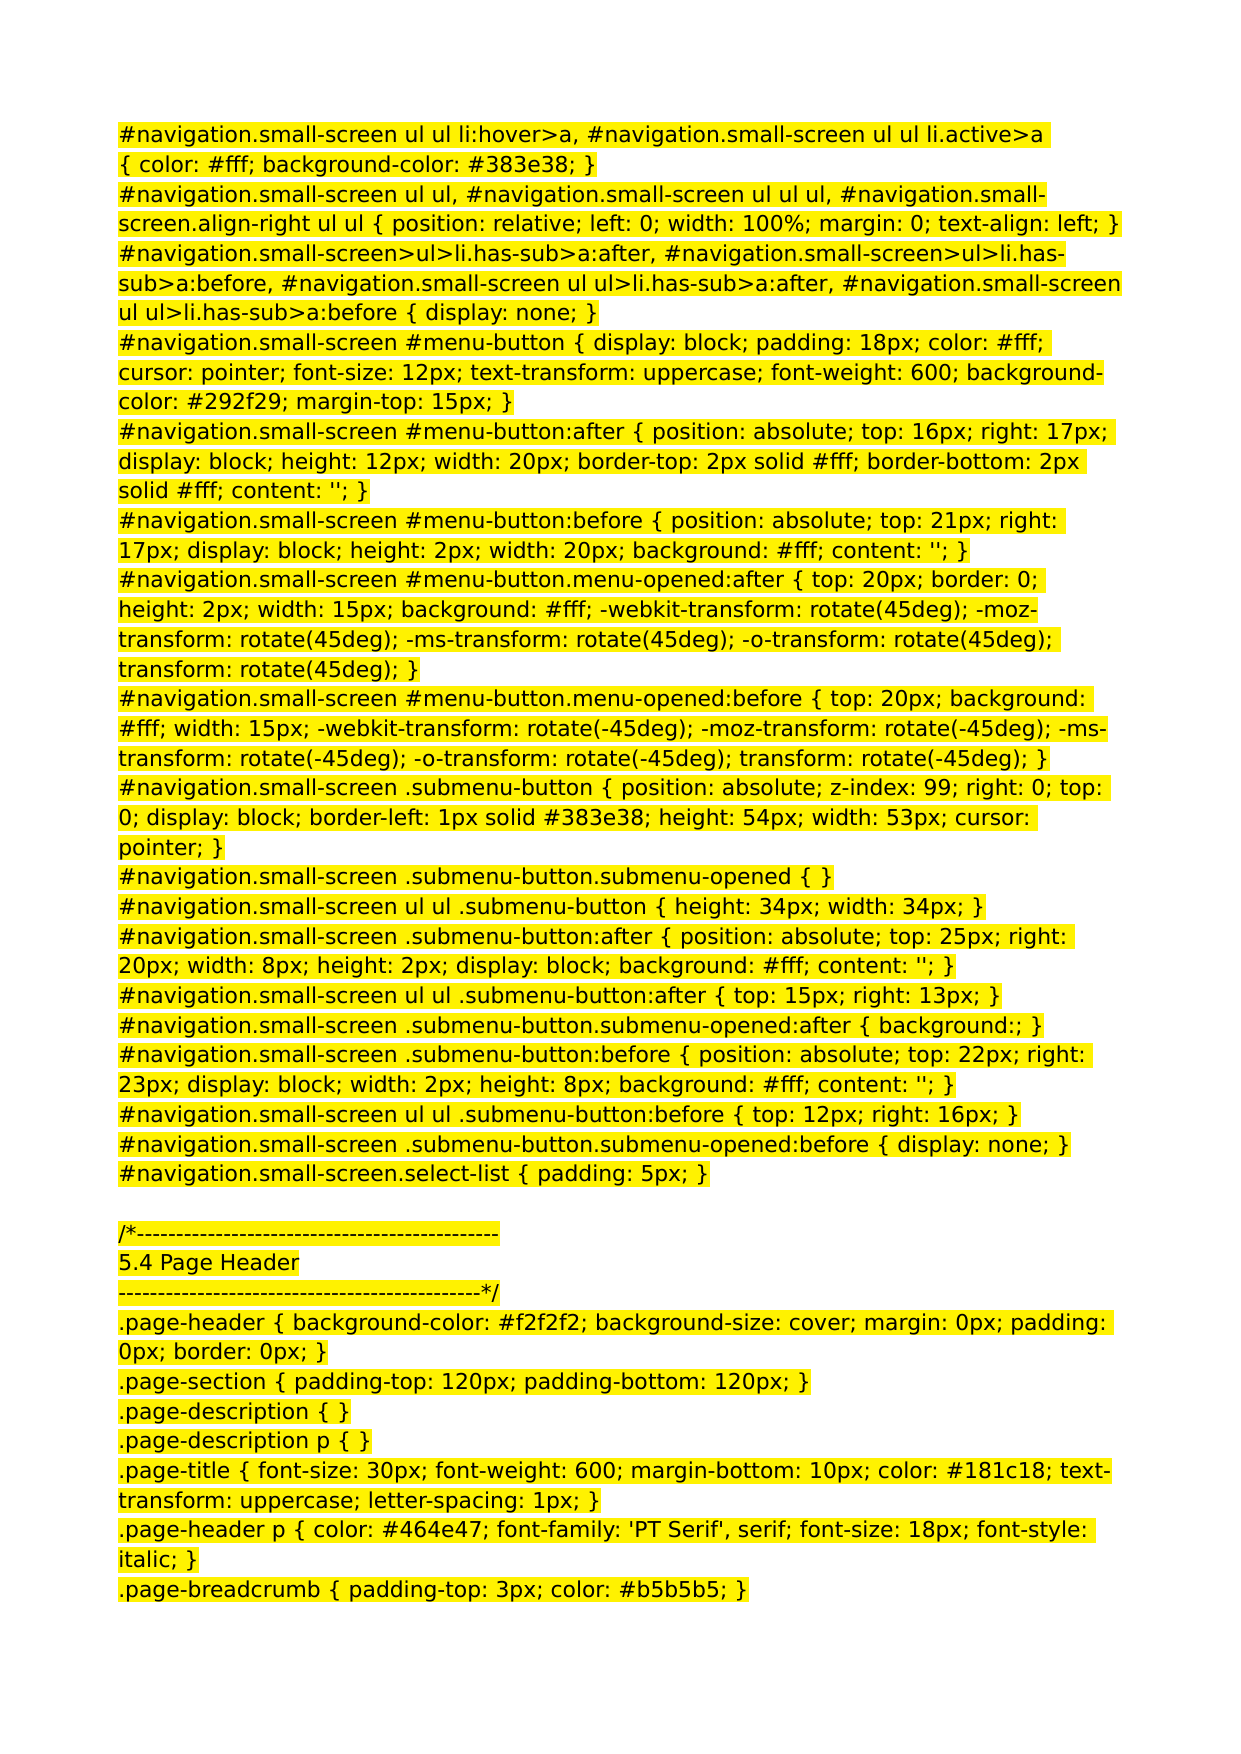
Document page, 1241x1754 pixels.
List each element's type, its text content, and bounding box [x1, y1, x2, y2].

text #navigation.small-screen .submenu-button.submenu-opened:after { background:; } [118, 1009, 1122, 1038]
text #navigation.small-screen #menu-button:after { position: absolute; top: 16px; right: 17px; display: block; height: 12px; width: 20px; border-top: 2px solid #fff; border-bottom: 2px solid #fff; content: ''; } [118, 415, 1122, 504]
text .page-section { padding-top: 120px; padding-bottom: 120px; } [118, 1365, 1122, 1395]
text #navigation.small-screen .submenu-button.submenu-opened:before { display: none; } [118, 1127, 1122, 1157]
text #navigation.small-screen>ul>li.has-sub>a:after, #navigation.small-screen>ul>li.has-sub>a:before, #navigation.small-screen ul ul>li.has-sub>a:after, #navigation.small-screen ul ul>li.has-sub>a:before { display: none; } [118, 237, 1122, 326]
text .page-title { font-size: 30px; font-weight: 600; margin-bottom: 10px; color: #181c18; text-transform: uppercase; letter-spacing: 1px; } [118, 1454, 1122, 1513]
text .page-header { background-color: #f2f2f2; background-size: cover; margin: 0px; padding: 0px; border: 0px; } [118, 1306, 1122, 1365]
text #navigation.small-screen ul ul .submenu-button:after { top: 15px; right: 13px; } [118, 979, 1122, 1009]
text #navigation.small-screen ul ul li:hover>a, #navigation.small-screen ul ul li.active>a { color: #fff; background-color: #383e38; } [118, 118, 1122, 177]
text ----------------------------------------------*/ [118, 1276, 1122, 1306]
text #navigation.small-screen #menu-button:before { position: absolute; top: 21px; right: 17px; display: block; height: 2px; width: 20px; background: #fff; content: ''; } [118, 504, 1122, 563]
text .page-header p { color: #464e47; font-family: 'PT Serif', serif; font-size: 18px; font-style: italic; } [118, 1513, 1122, 1573]
text /*---------------------------------------------- [118, 1217, 1122, 1246]
text #navigation.small-screen.select-list { padding: 5px; } [118, 1157, 1122, 1187]
text #navigation.small-screen .submenu-button { position: absolute; z-index: 99; right: 0; top: 0; display: block; border-left: 1px solid #383e38; height: 54px; width: 53px; cursor: pointer; } [118, 771, 1122, 860]
text .page-breadcrumb { padding-top: 3px; color: #b5b5b5; } [118, 1573, 1122, 1602]
text .page-description { } [118, 1395, 1122, 1424]
text 5.4 Page Header [118, 1246, 1122, 1276]
text .page-description p { } [118, 1424, 1122, 1454]
text #navigation.small-screen #menu-button.menu-opened:after { top: 20px; border: 0; height: 2px; width: 15px; background: #fff; -webkit-transform: rotate(45deg); -moz-transform: rotate(45deg); -ms-transform: rotate(45deg); -o-transform: rotate(45deg); transform: rotate(45deg); } [118, 563, 1122, 682]
text #navigation.small-screen #menu-button { display: block; padding: 18px; color: #fff; cursor: pointer; font-size: 12px; text-transform: uppercase; font-weight: 600; background-color: #292f29; margin-top: 15px; } [118, 326, 1122, 415]
text #navigation.small-screen ul ul .submenu-button:before { top: 12px; right: 16px; } [118, 1098, 1122, 1127]
text #navigation.small-screen .submenu-button.submenu-opened { } [118, 860, 1122, 890]
text #navigation.small-screen .submenu-button:before { position: absolute; top: 22px; right: 23px; display: block; width: 2px; height: 8px; background: #fff; content: ''; } [118, 1038, 1122, 1098]
text #navigation.small-screen ul ul .submenu-button { height: 34px; width: 34px; } [118, 890, 1122, 920]
text #navigation.small-screen #menu-button.menu-opened:before { top: 20px; background: #fff; width: 15px; -webkit-transform: rotate(-45deg); -moz-transform: rotate(-45deg); -ms-transform: rotate(-45deg); -o-transform: rotate(-45deg); transform: rotate(-45deg); } [118, 682, 1122, 771]
text #navigation.small-screen .submenu-button:after { position: absolute; top: 25px; right: 20px; width: 8px; height: 2px; display: block; background: #fff; content: ''; } [118, 920, 1122, 979]
text #navigation.small-screen ul ul, #navigation.small-screen ul ul ul, #navigation.small-screen.align-right ul ul { position: relative; left: 0; width: 100%; margin: 0; text-align: left; } [118, 177, 1122, 237]
